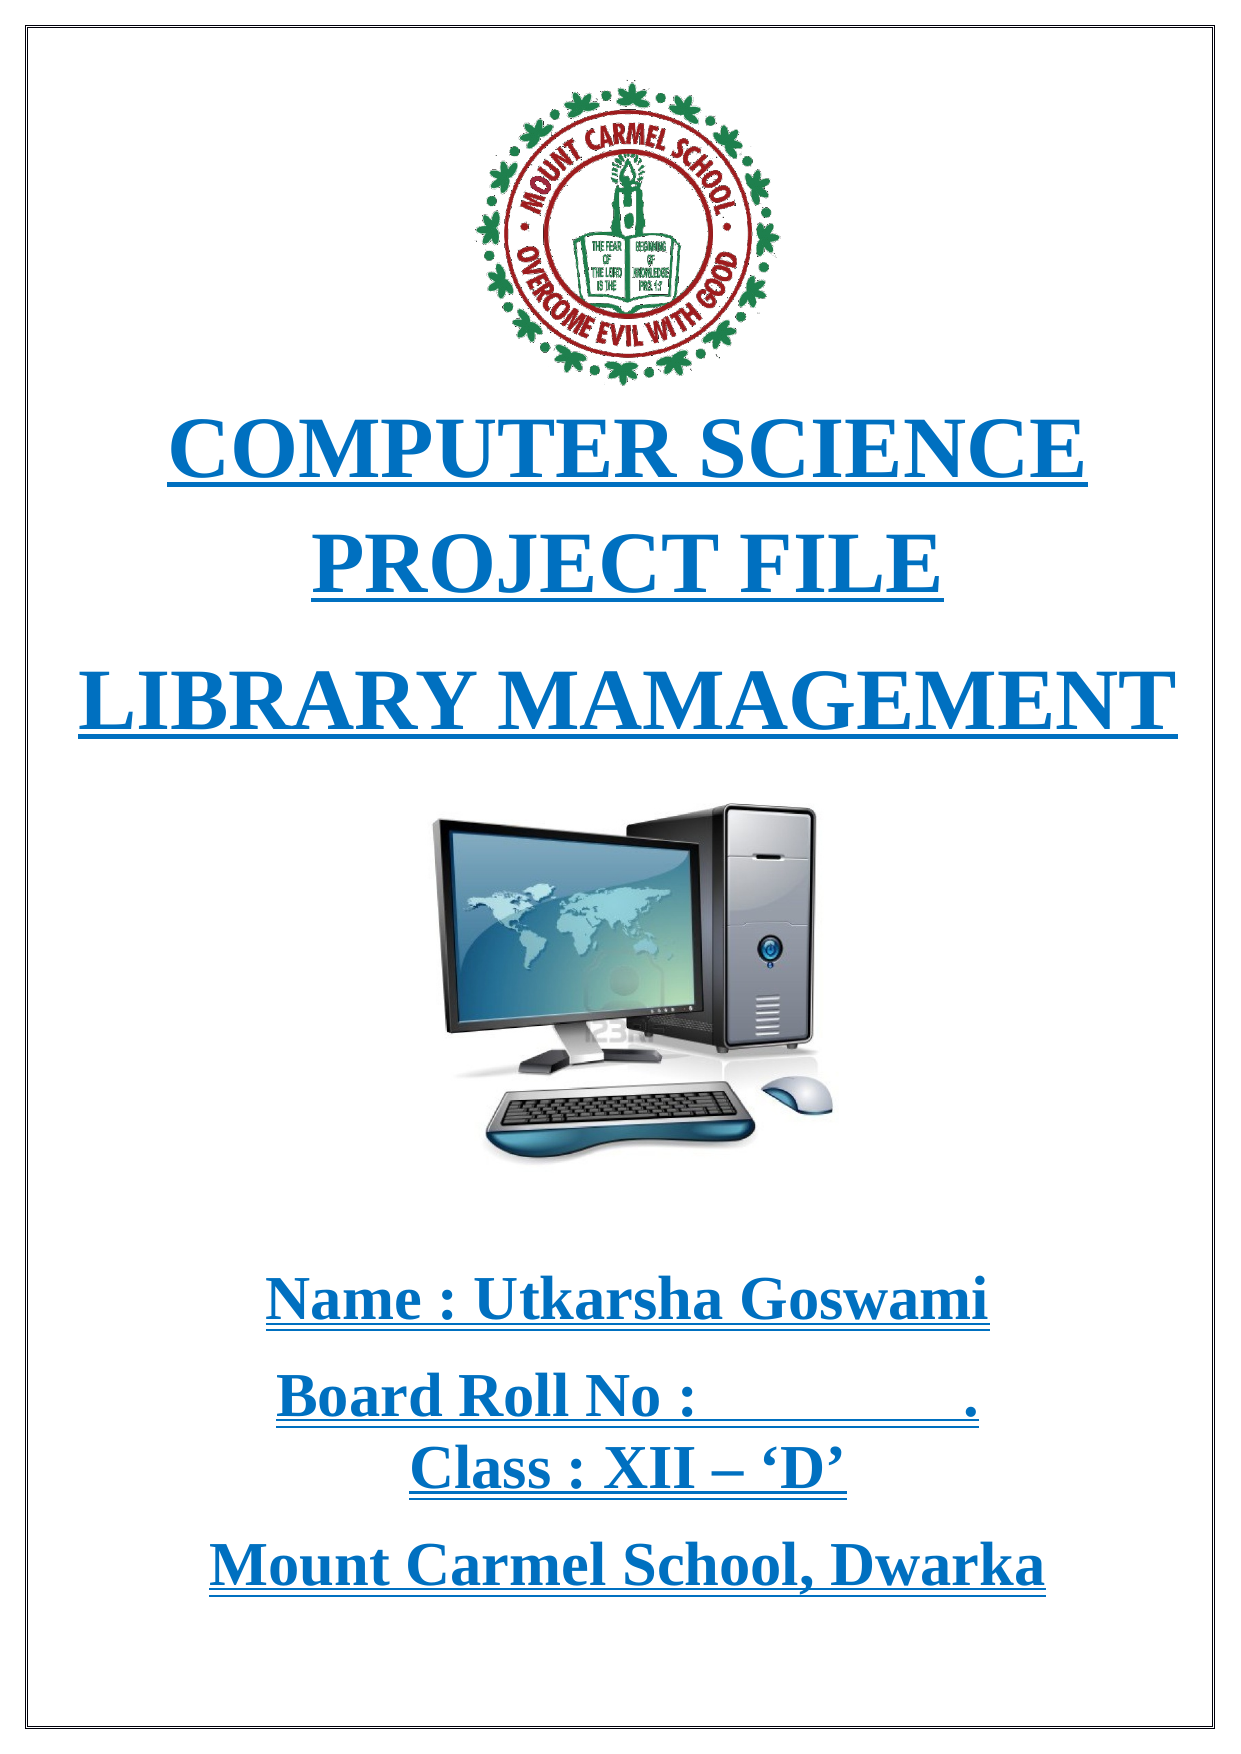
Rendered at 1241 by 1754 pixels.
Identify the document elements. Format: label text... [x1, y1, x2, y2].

picture [419, 786, 839, 1206]
text COMPUTER SCIENCE [74, 396, 1181, 496]
text Name : Utkarsha Goswami [74, 1261, 1181, 1333]
text LIBRARY MAMAGEMENT [74, 647, 1181, 748]
text Class : XII – ‘D’ [74, 1430, 1181, 1502]
text Board Roll No : . [74, 1358, 1181, 1430]
text PROJECT FILE [74, 511, 1181, 612]
text Mount Carmel School, Dwarka [74, 1527, 1181, 1599]
